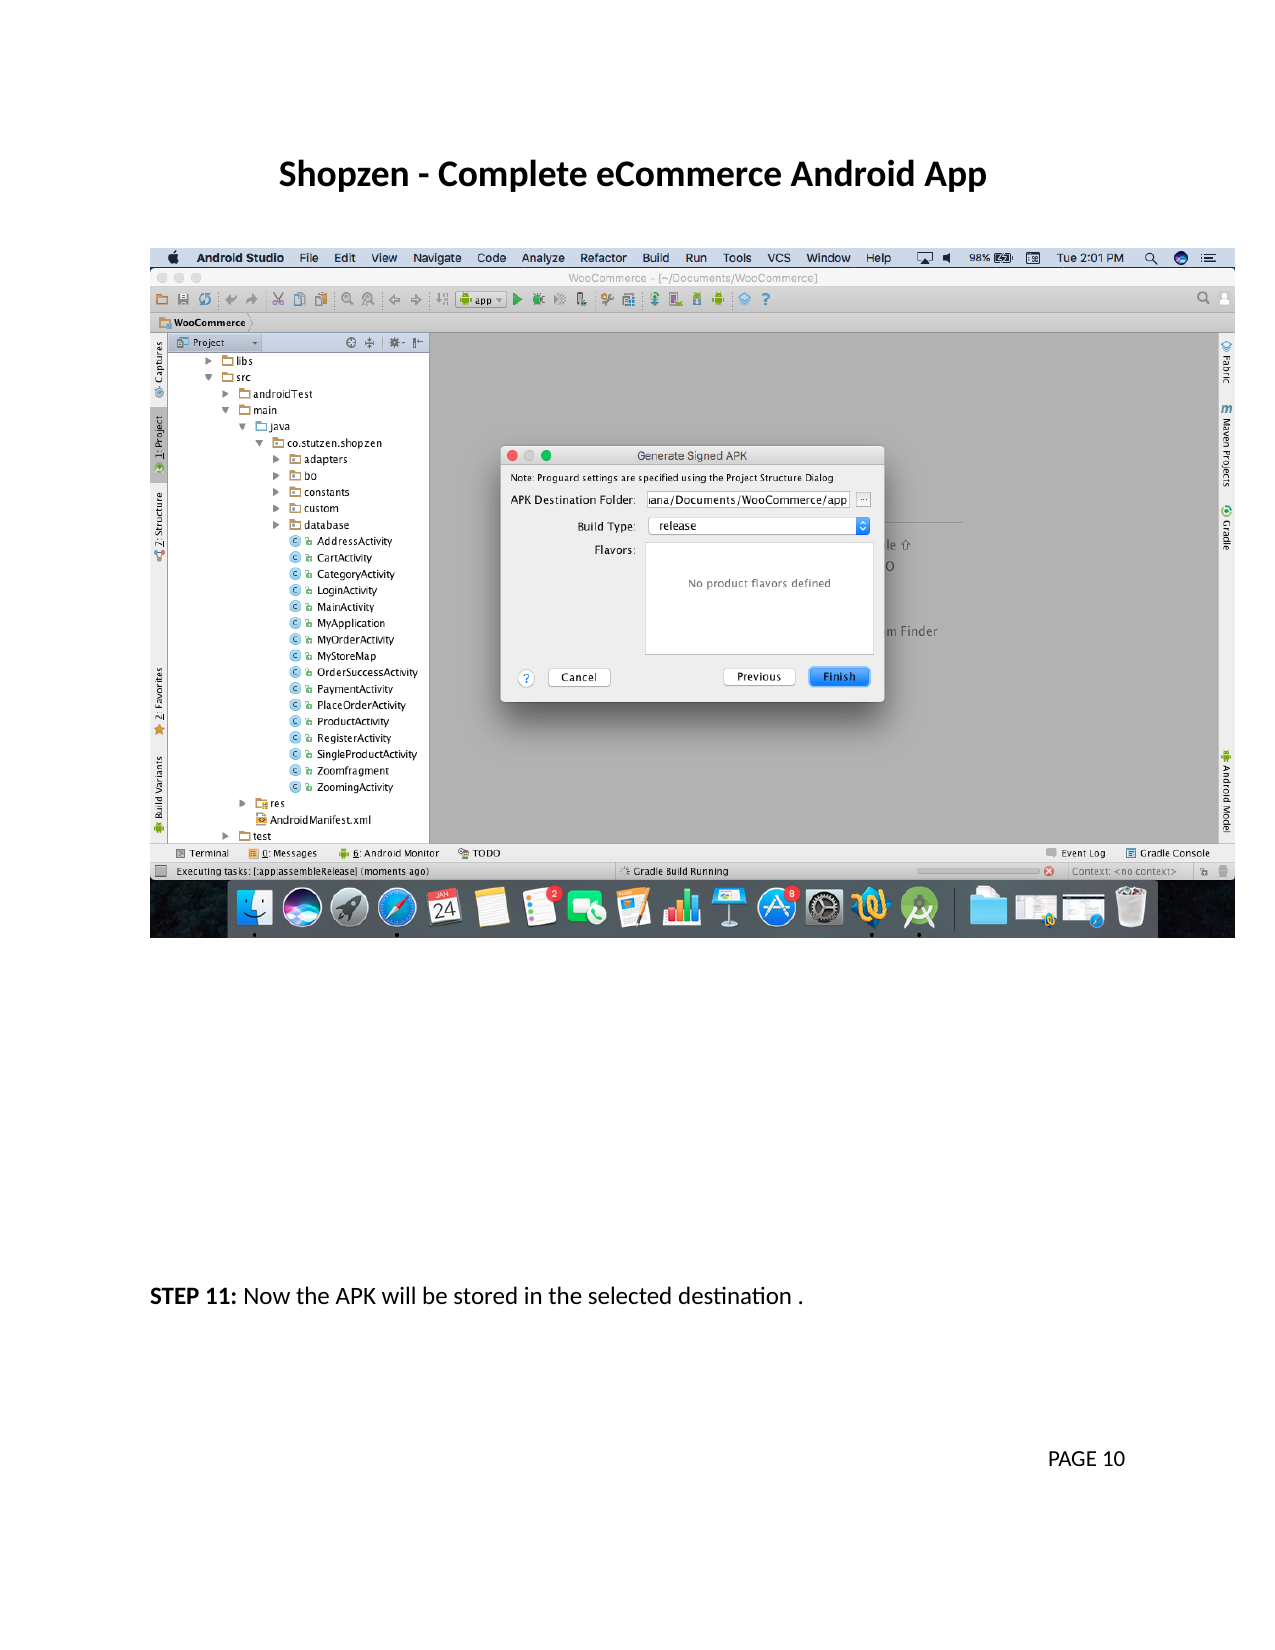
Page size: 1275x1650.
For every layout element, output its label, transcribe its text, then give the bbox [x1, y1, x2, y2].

text STEP 11: Now the APK will be stored in the selected destination . [150, 1281, 1125, 1311]
picture [150, 248, 1235, 938]
